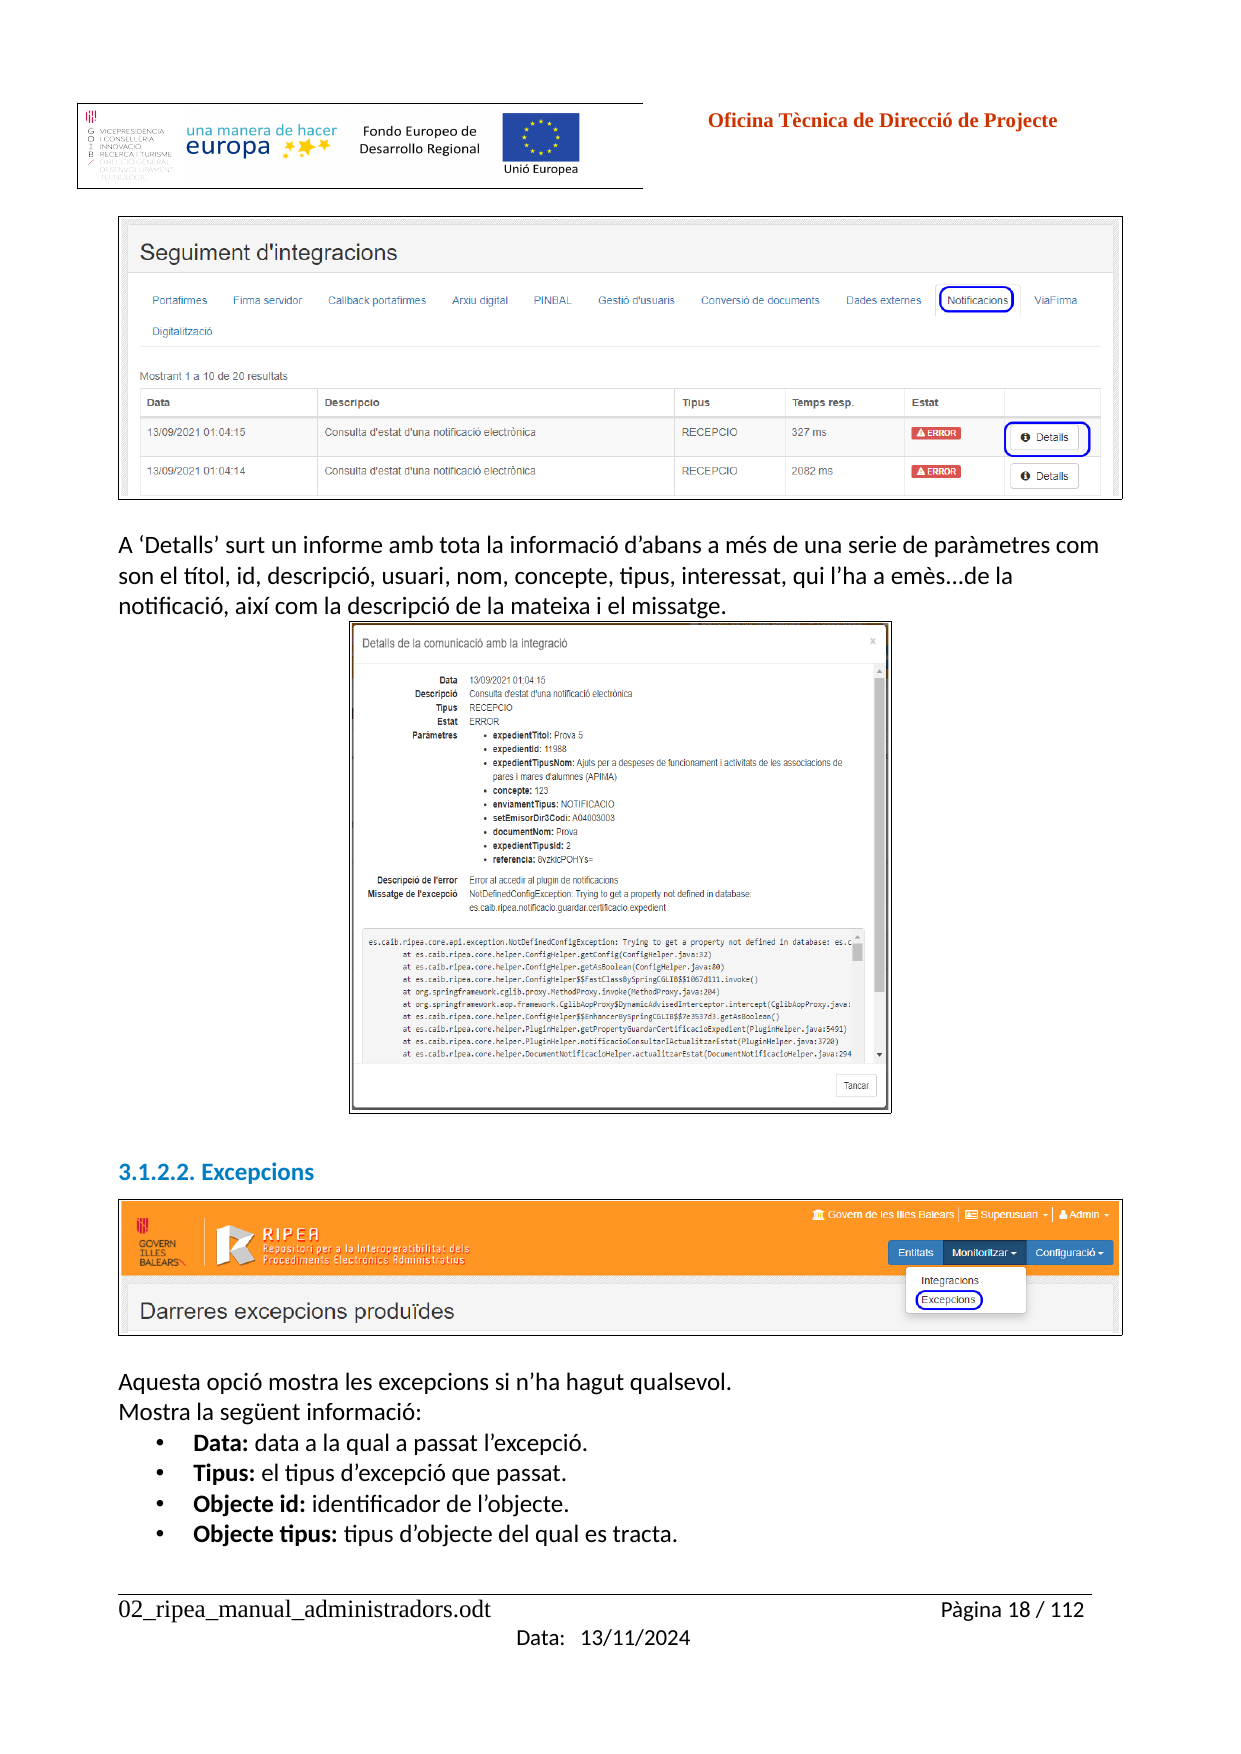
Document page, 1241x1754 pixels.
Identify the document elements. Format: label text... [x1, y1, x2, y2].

text Aquesta opció mostra les excepcions si n’ha hagut qualsevol. [118, 1366, 1122, 1396]
list Objecte id: identificador de l’objecte. [156, 1488, 1122, 1518]
picture [82, 108, 178, 182]
picture [351, 623, 889, 1110]
subtitle 3.1.2.2. Excepcions [118, 1156, 1122, 1186]
list Objecte tipus: tipus d’objecte del qual es tracta. [156, 1518, 1122, 1549]
picture [121, 219, 1119, 496]
text A ‘Detalls’ surt un informe amb tota la informació d’abans a més de una serie de paràmetres com son el títol, id, descripció, usuari, nom, concepte, tipus, interessat, qui l’ha a emès...de la notificació, així com la descripció de la mateixa i el missatge. [118, 529, 1122, 621]
list Data: data a la qual a passat l’excepció. [156, 1427, 1122, 1457]
list Tipus: el tipus d’excepció que passat. [156, 1457, 1122, 1488]
picture [121, 1201, 1119, 1333]
text Mostra la següent informació: [118, 1396, 1122, 1427]
picture [184, 108, 585, 182]
